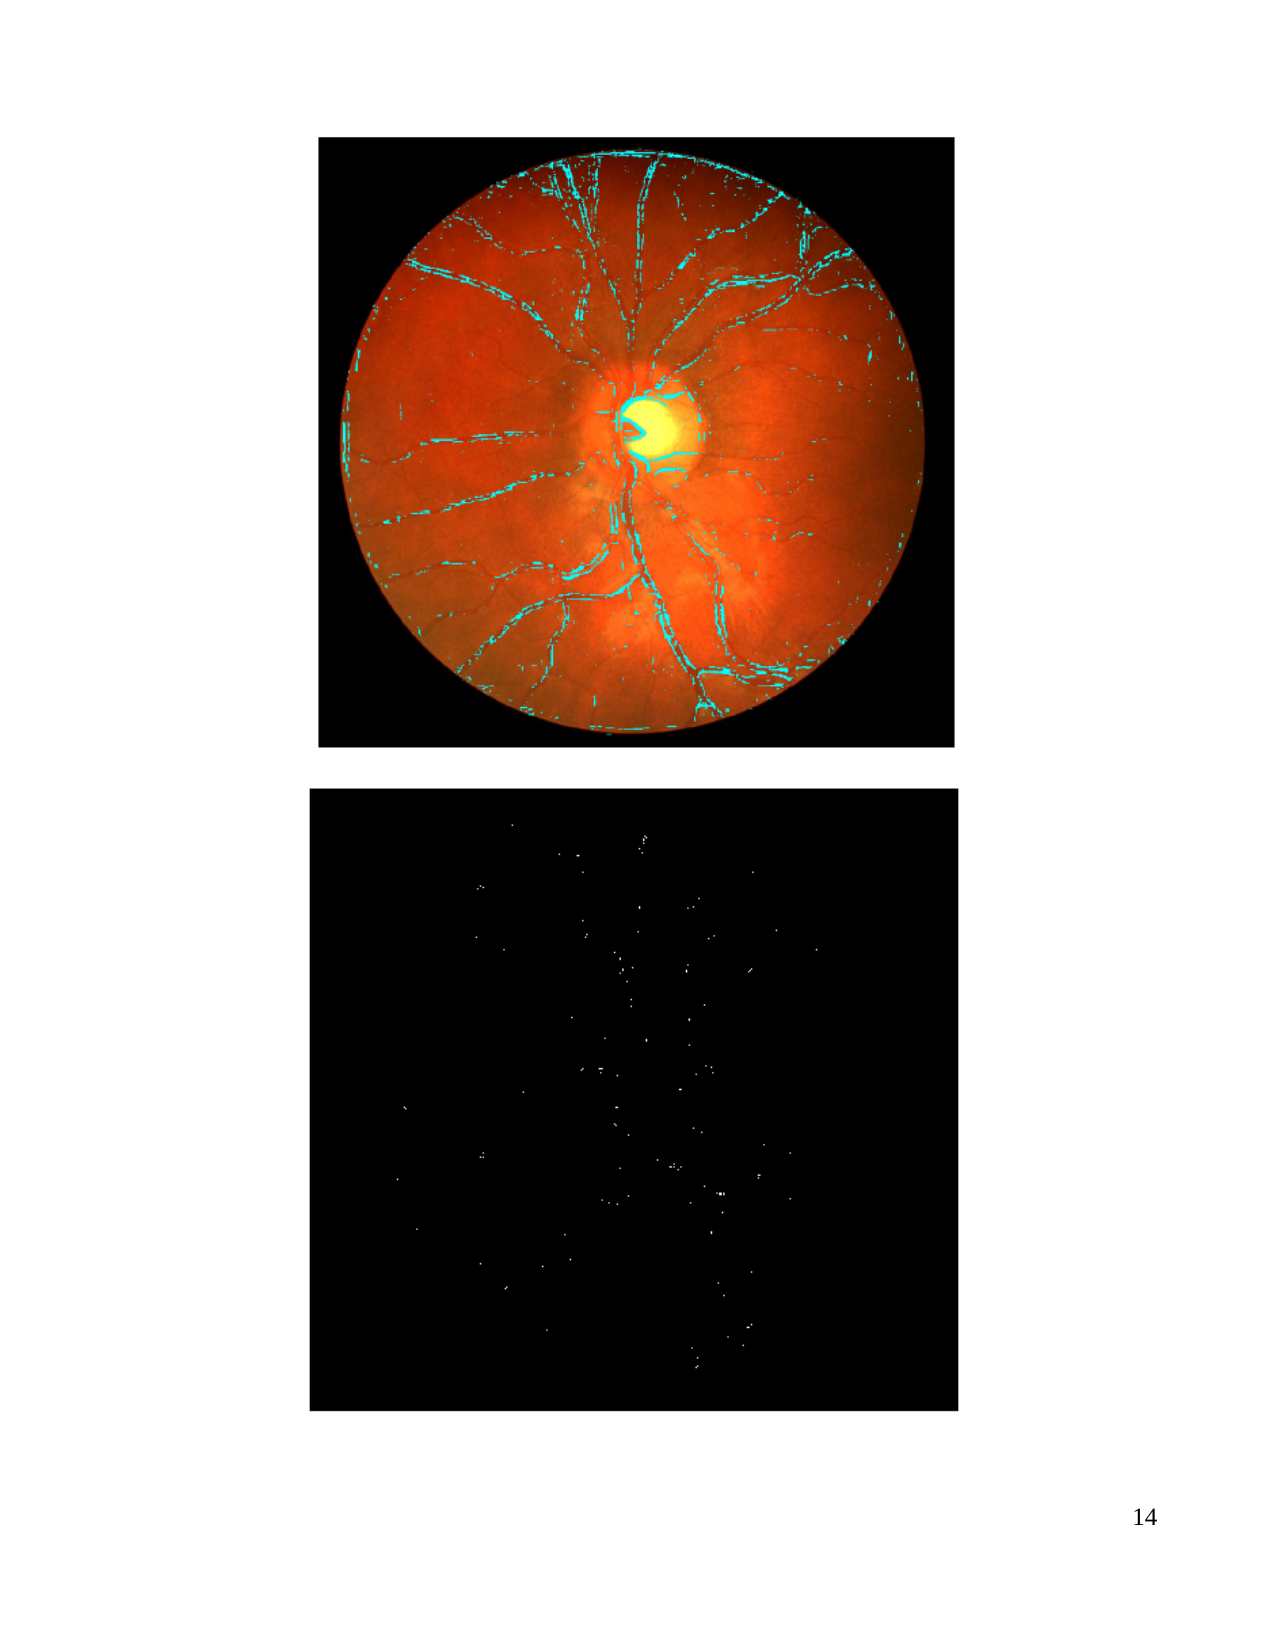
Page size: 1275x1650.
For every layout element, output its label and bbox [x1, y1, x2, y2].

picture [191, 117, 1076, 1432]
